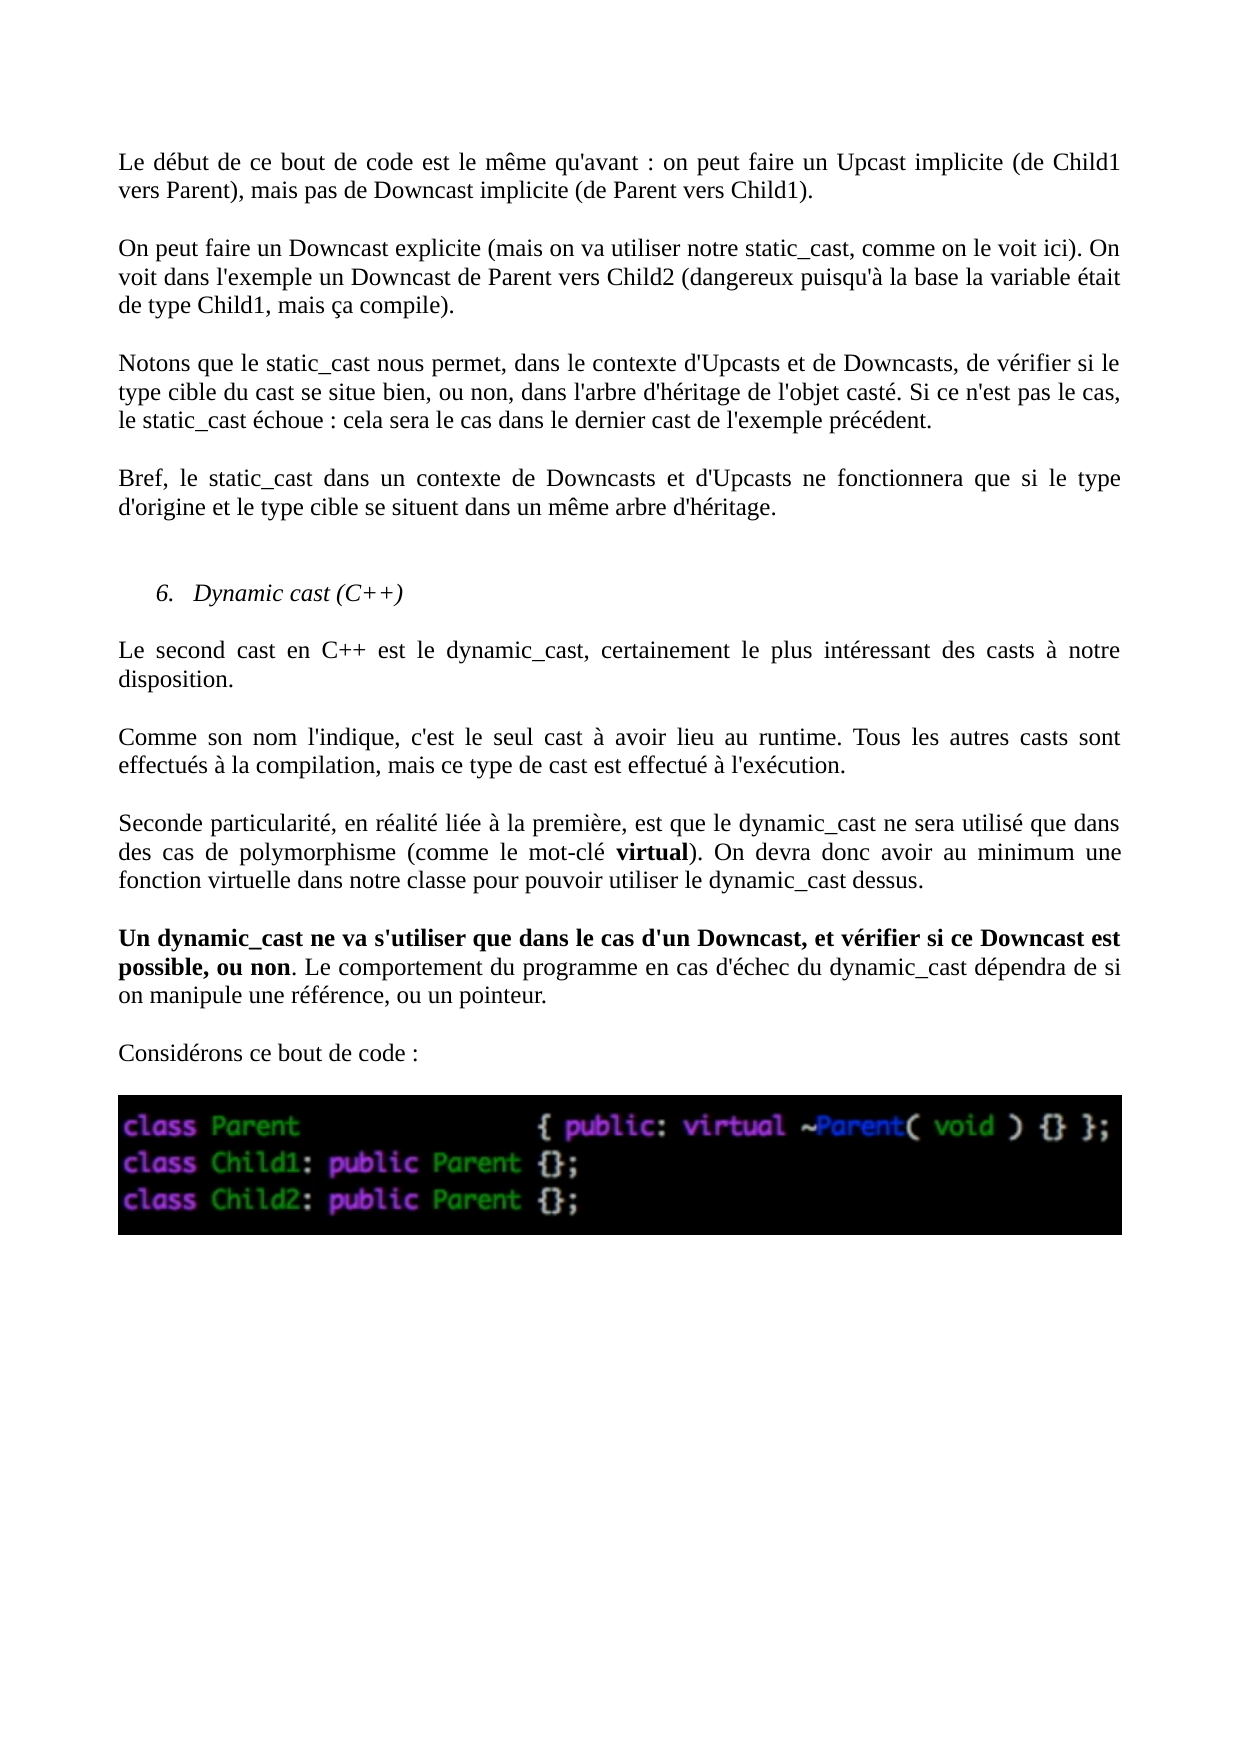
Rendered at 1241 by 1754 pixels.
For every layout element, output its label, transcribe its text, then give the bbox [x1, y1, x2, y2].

text Bref, le static_cast dans un contexte de Downcasts et d'Upcasts ne fonctionnera que si le type d'origine et le type cible se situent dans un même arbre d'héritage. [118, 463, 1122, 521]
text Considérons ce bout de code : [118, 1038, 1122, 1067]
text Le début de ce bout de code est le même qu'avant : on peut faire un Upcast implicite (de Child1 vers Parent), mais pas de Downcast implicite (de Parent vers Child1). [118, 147, 1122, 204]
text Seconde particularité, en réalité liée à la première, est que le dynamic_cast ne sera utilisé que dans des cas de polymorphisme (comme le mot-clé virtual). On devra donc avoir au minimum une fonction virtuelle dans notre classe pour pouvoir utiliser le dynamic_cast dessus. [118, 808, 1122, 894]
text Comme son nom l'indique, c'est le seul cast à avoir lieu au runtime. Tous les autres casts sont effectués à la compilation, mais ce type de cast est effectué à l'exécution. [118, 722, 1122, 779]
text On peut faire un Downcast explicite (mais on va utiliser notre static_cast, comme on le voit ici). On voit dans l'exemple un Downcast de Parent vers Child2 (dangereux puisqu'à la base la variable était de type Child1, mais ça compile). [118, 233, 1122, 319]
text Un dynamic_cast ne va s'utiliser que dans le cas d'un Downcast, et vérifier si ce Downcast est possible, ou non. Le comportement du programme en cas d'échec du dynamic_cast dépendra de si on manipule une référence, ou un pointeur. [118, 923, 1122, 1009]
text Notons que le static_cast nous permet, dans le contexte d'Upcasts et de Downcasts, de vérifier si le type cible du cast se situe bien, ou non, dans l'arbre d'héritage de l'objet casté. Si ce n'est pas le cas, le static_cast échoue : cela sera le cas dans le dernier cast de l'exemple précédent. [118, 348, 1122, 434]
text Le second cast en C++ est le dynamic_cast, certainement le plus intéressant des casts à notre disposition. [118, 636, 1122, 693]
list Dynamic cast (C++) [156, 578, 1122, 607]
